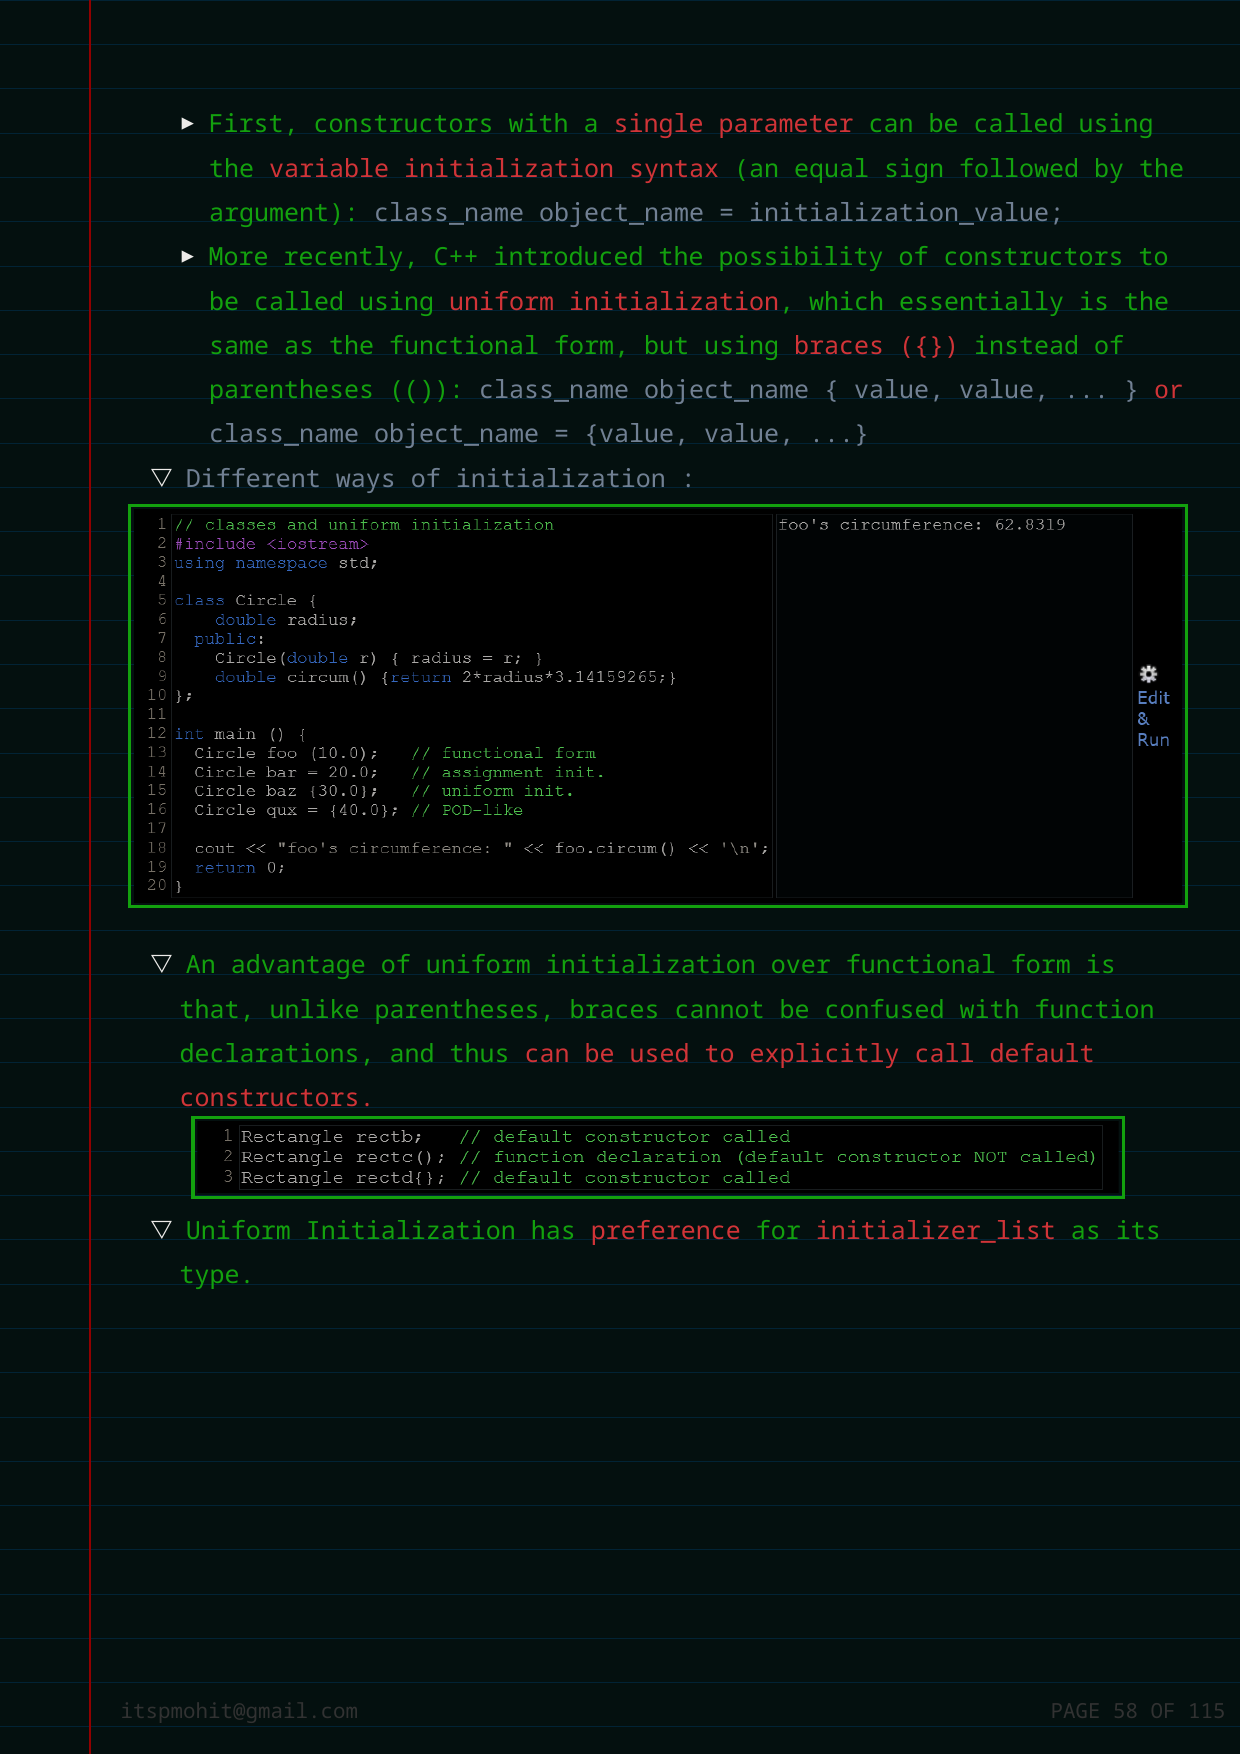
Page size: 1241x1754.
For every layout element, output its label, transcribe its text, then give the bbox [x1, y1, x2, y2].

list More recently, C++ introduced the possibility of constructors to be called using uniform initialization, which essentially is the same as the functional form, but using braces ({}) instead of parentheses (()): class_name object_name { value, value, ... } or class_name object_name = {value, value, ...} [179, 230, 1196, 452]
list An advantage of uniform initialization over functional form is that, unlike parentheses, braces cannot be confused with function declarations, and thus can be used to explicitly call default constructors. [150, 938, 1196, 1204]
picture [197, 1121, 1119, 1193]
list Uniform Initialization has preference for initializer_list as its type. [150, 1204, 1196, 1337]
list First, constructors with a single parameter can be called using the variable initialization syntax (an equal sign followed by the argument): class_name object_name = initialization_value; [179, 97, 1196, 230]
list Different ways of initialization : [128, 452, 1196, 938]
picture [134, 509, 1183, 903]
